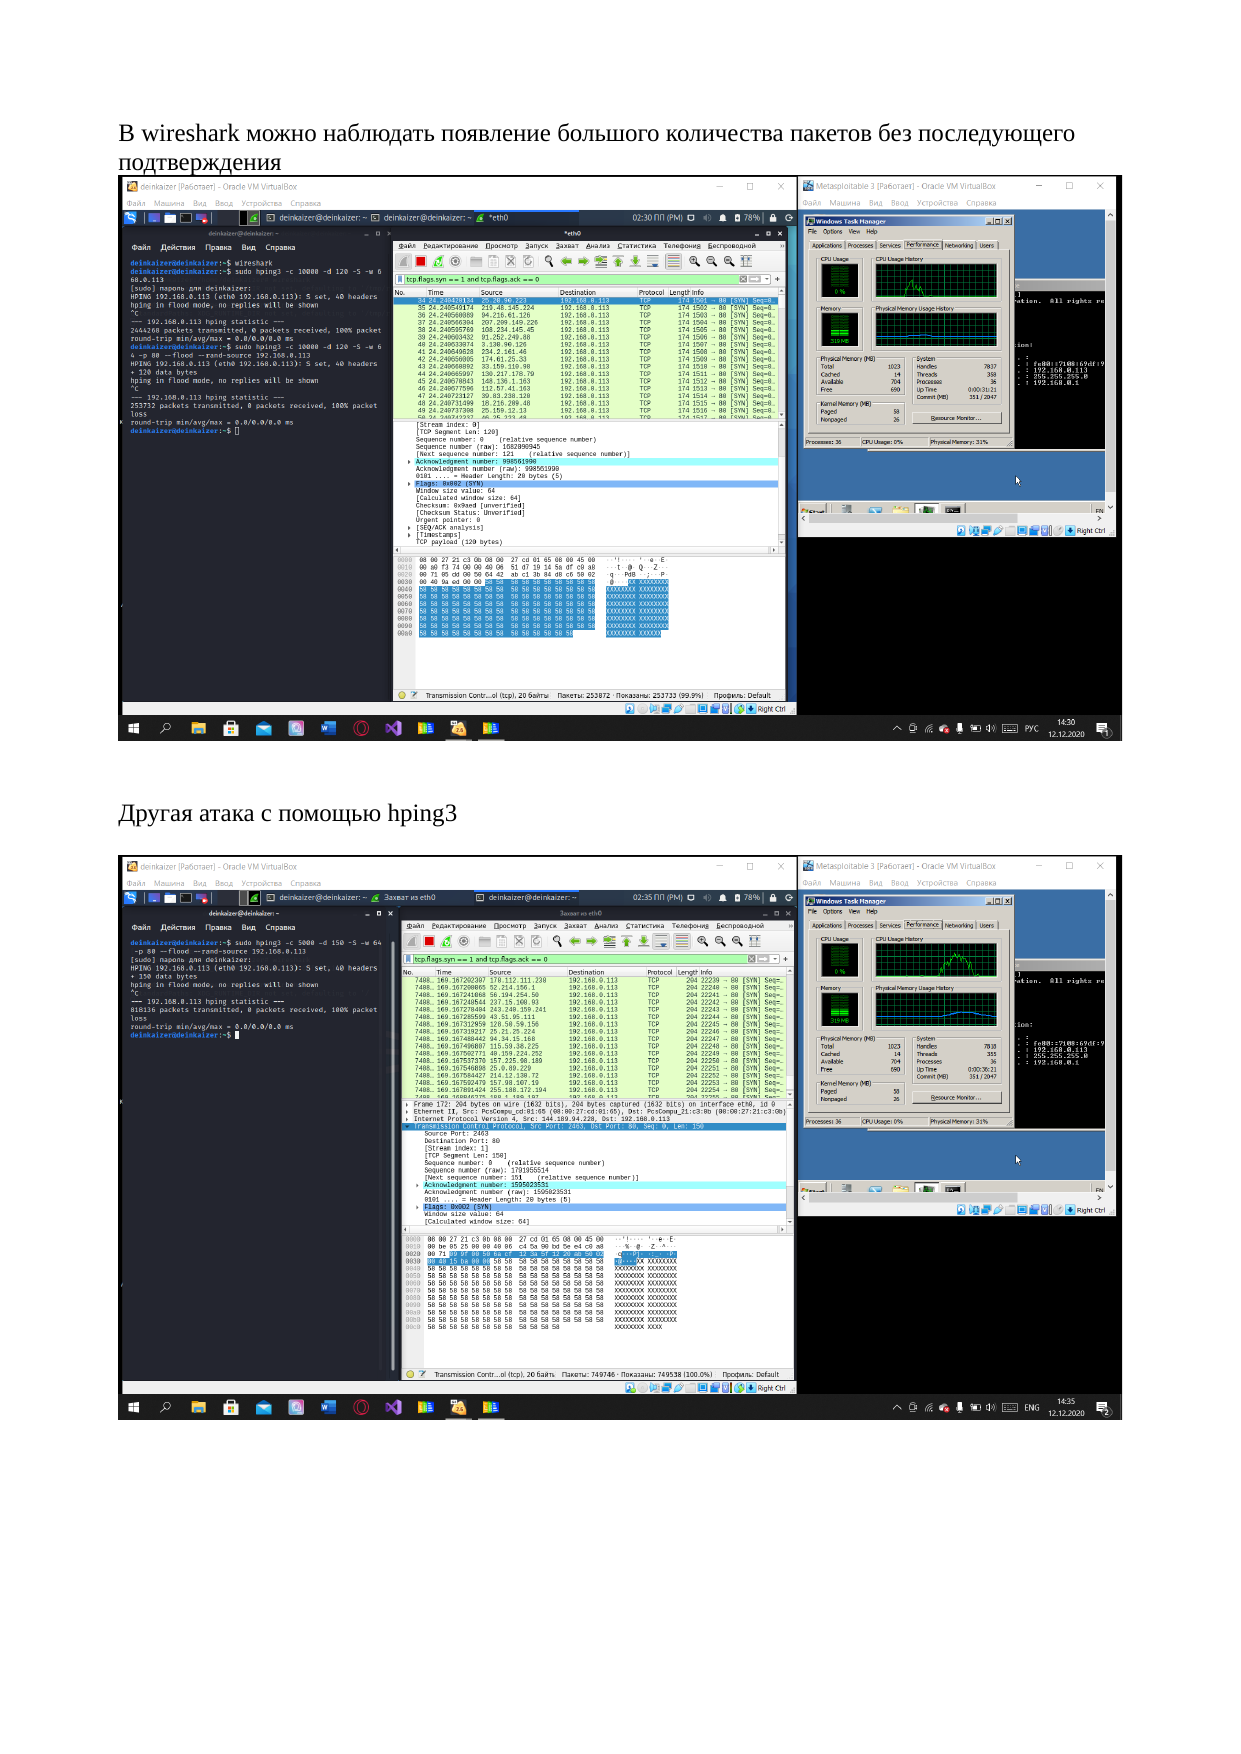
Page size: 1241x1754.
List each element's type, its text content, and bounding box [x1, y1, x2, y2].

text Другая атака с помощью hping3 [118, 798, 1122, 827]
text В wireshark можно наблюдать появление большого количества пакетов без последующего подтверждения [118, 118, 1122, 175]
